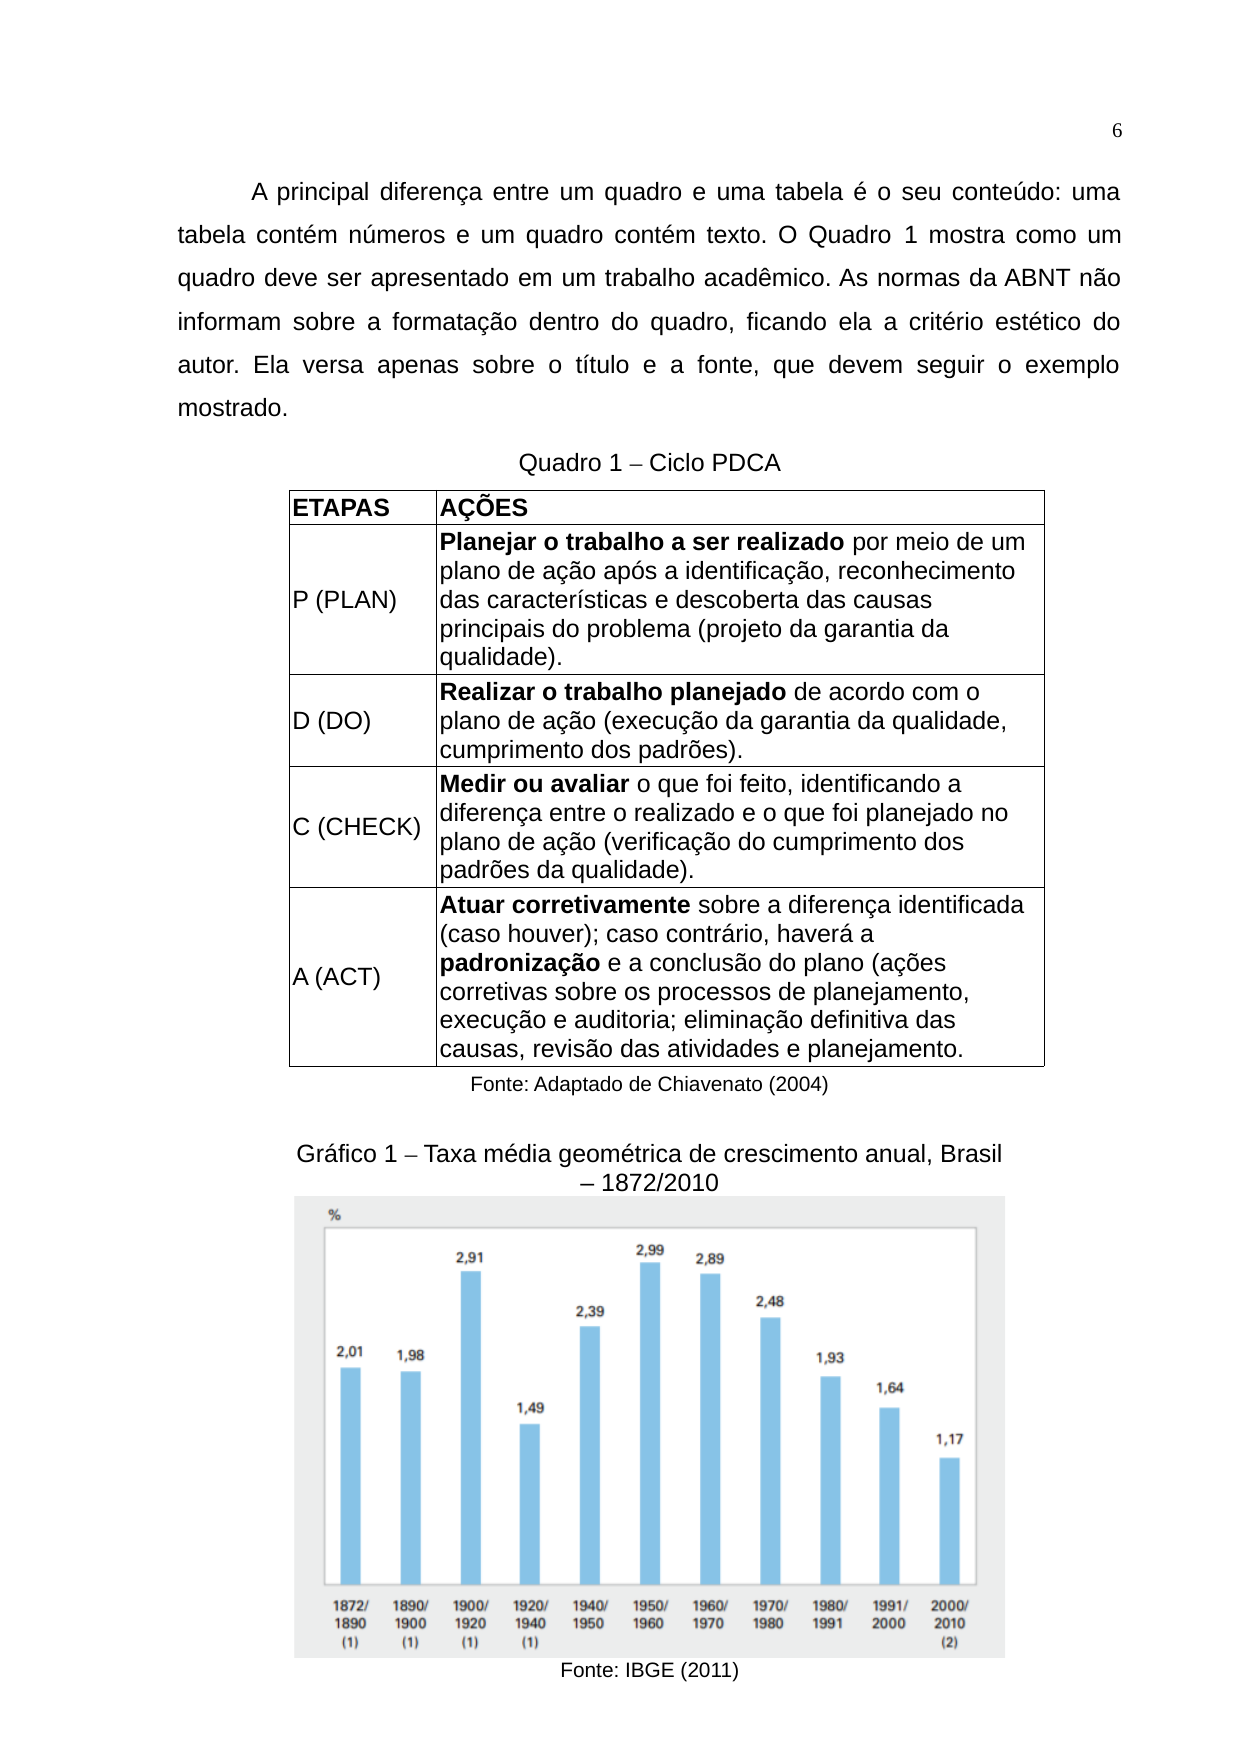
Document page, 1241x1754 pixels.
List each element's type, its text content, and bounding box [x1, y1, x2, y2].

table_cell Atuar corretivamente sobre a diferença identificada (caso houver); caso contrário, haverá a padronização e a conclusão do plano (ações corretivas sobre os processos de planejamento, execução e auditoria; eliminação definitiva das causas, revisão das atividades e planejamento. [437, 888, 1044, 1066]
picture [293, 1196, 1006, 1658]
table_header ETAPAS [290, 491, 436, 524]
table_cell Realizar o trabalho planejado de acordo com o plano de ação (execução da garantia da qualidade, cumprimento dos padrões). [437, 675, 1044, 766]
table_cell P (PLAN) [290, 525, 436, 674]
table_header AÇÕES [437, 491, 1044, 524]
text A principal diferença entre um quadro e uma tabela é o seu conteúdo: uma tabela contém números e um quadro contém texto. O Quadro 1 mostra como um quadro deve ser apresentado em um trabalho acadêmico. As normas da ABNT não informam sobre a formatação dentro do quadro, ficando ela a critério estético do autor. Ela versa apenas sobre o título e a fonte, que devem seguir o exemplo mostrado. [177, 177, 1122, 421]
table_cell Medir ou avaliar o que foi feito, identificando a diferença entre o realizado e o que foi planejado no plano de ação (verificação do cumprimento dos padrões da qualidade). [437, 767, 1044, 887]
text Quadro 1 ‒ Ciclo PDCA [177, 448, 1122, 477]
table_cell A (ACT) [290, 888, 436, 1066]
table_cell C (CHECK) [290, 767, 436, 887]
table_cell D (DO) [290, 675, 436, 766]
text Fonte: IBGE (2011) [294, 1658, 1005, 1682]
table_cell Planejar o trabalho a ser realizado por meio de um plano de ação após a identificação, reconhecimento das características e descoberta das causas principais do problema (projeto da garantia da qualidade). [437, 525, 1044, 674]
text Gráfico 1 ‒ Taxa média geométrica de crescimento anual, Brasil – 1872/2010 [294, 1139, 1005, 1196]
text Fonte: Adaptado de Chiavenato (2004) [177, 1072, 1122, 1096]
